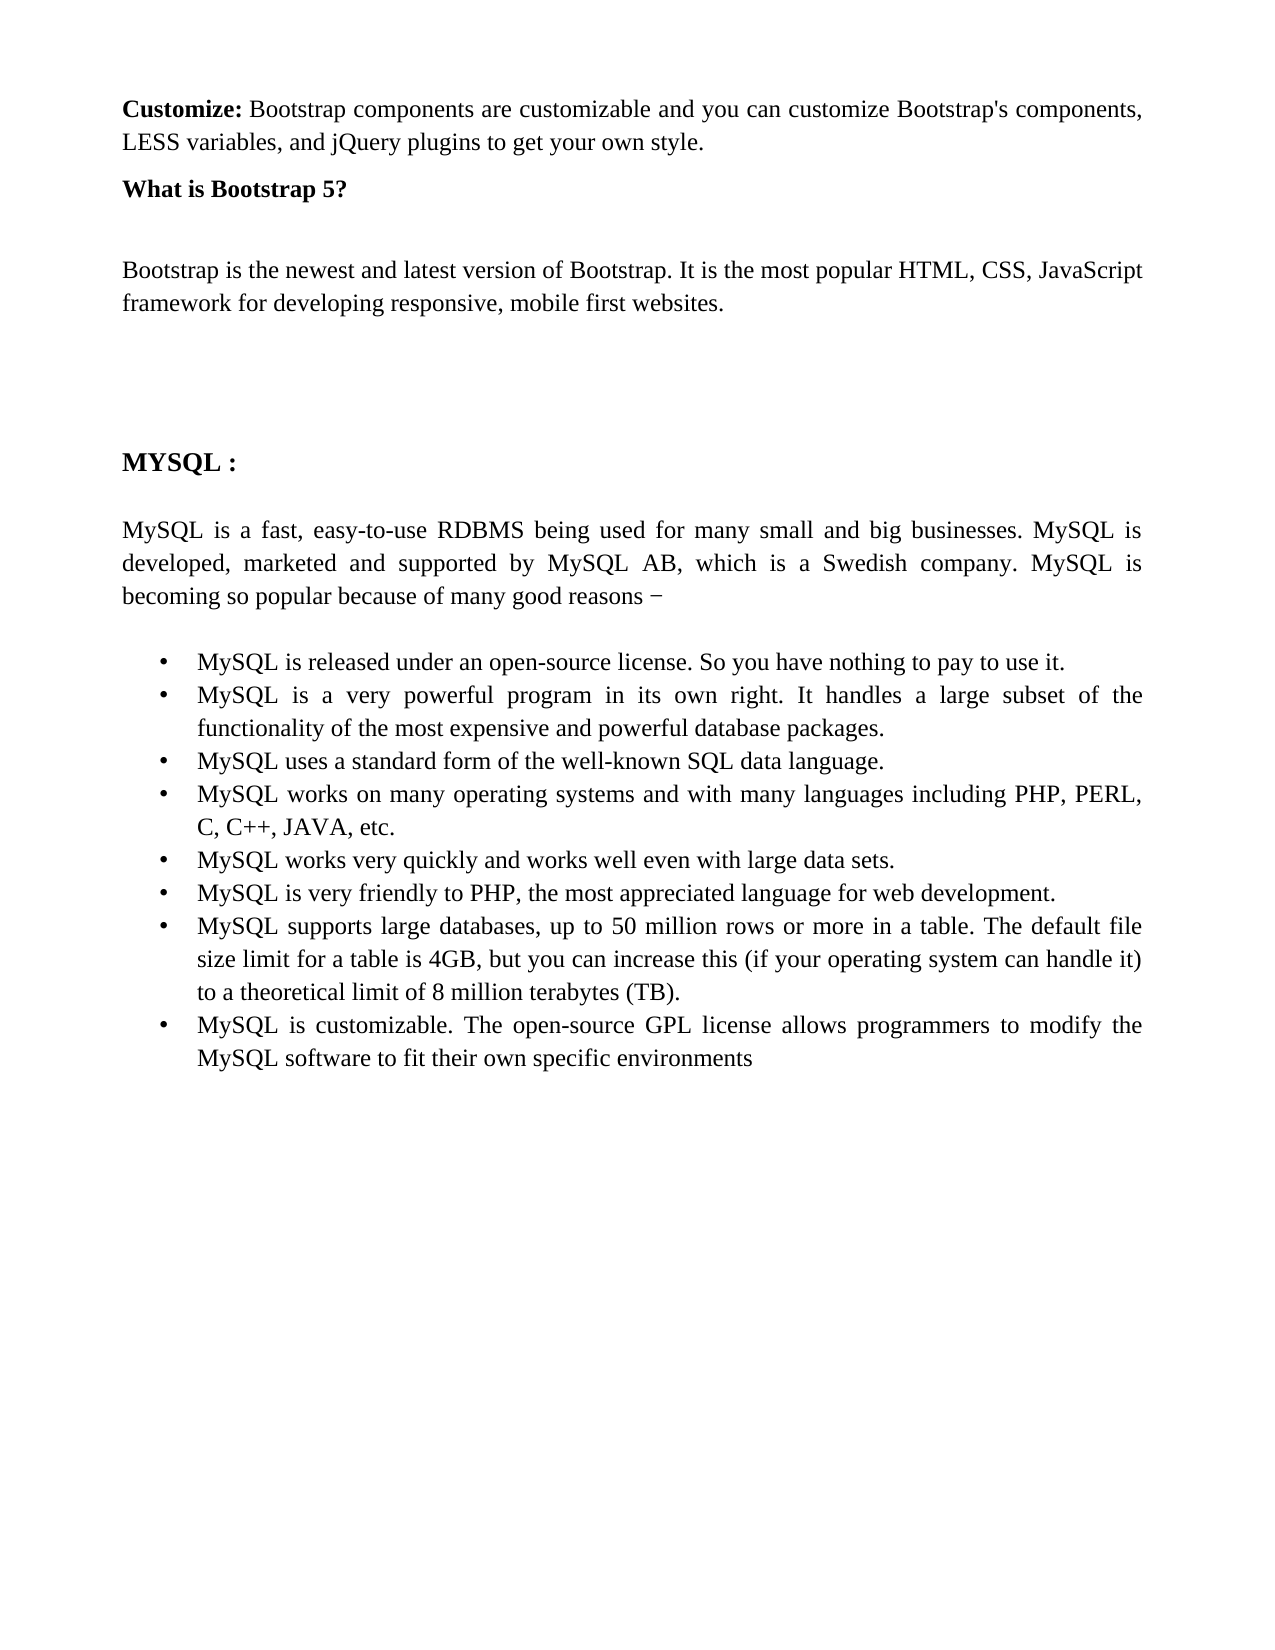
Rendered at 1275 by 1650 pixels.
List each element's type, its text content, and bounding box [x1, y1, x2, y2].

list MySQL is very friendly to PHP, the most appreciated language for web development. [159, 878, 1144, 907]
list MySQL is customizable. The open-source GPL license allows programmers to modify the MySQL software to fit their own specific environments [159, 1010, 1144, 1072]
text Bootstrap is the newest and latest version of Bootstrap. It is the most popular HTML, CSS, JavaScript framework for developing responsive, mobile first websites. [122, 255, 1144, 317]
text MYSQL : [122, 446, 1144, 477]
text Customize: Bootstrap components are customizable and you can customize Bootstrap's components, LESS variables, and jQuery plugins to get your own style. [122, 94, 1144, 156]
list MySQL is a very powerful program in its own right. It handles a large subset of the functionality of the most expensive and powerful database packages. [159, 680, 1144, 742]
list MySQL works on many operating systems and with many languages including PHP, PERL, C, C++, JAVA, etc. [159, 779, 1144, 841]
list MySQL is released under an open-source license. So you have nothing to pay to use it. [159, 647, 1144, 676]
list MySQL works very quickly and works well even with large data sets. [159, 845, 1144, 874]
text MySQL is a fast, easy-to-use RDBMS being used for many small and big businesses. MySQL is developed, marketed and supported by MySQL AB, which is a Swedish company. MySQL is becoming so popular because of many good reasons − [122, 515, 1144, 610]
text What is Bootstrap 5? [122, 174, 1144, 203]
list MySQL uses a standard form of the well-known SQL data language. [159, 746, 1144, 775]
list MySQL supports large databases, up to 50 million rows or more in a table. The default file size limit for a table is 4GB, but you can increase this (if your operating system can handle it) to a theoretical limit of 8 million terabytes (TB). [159, 911, 1144, 1006]
